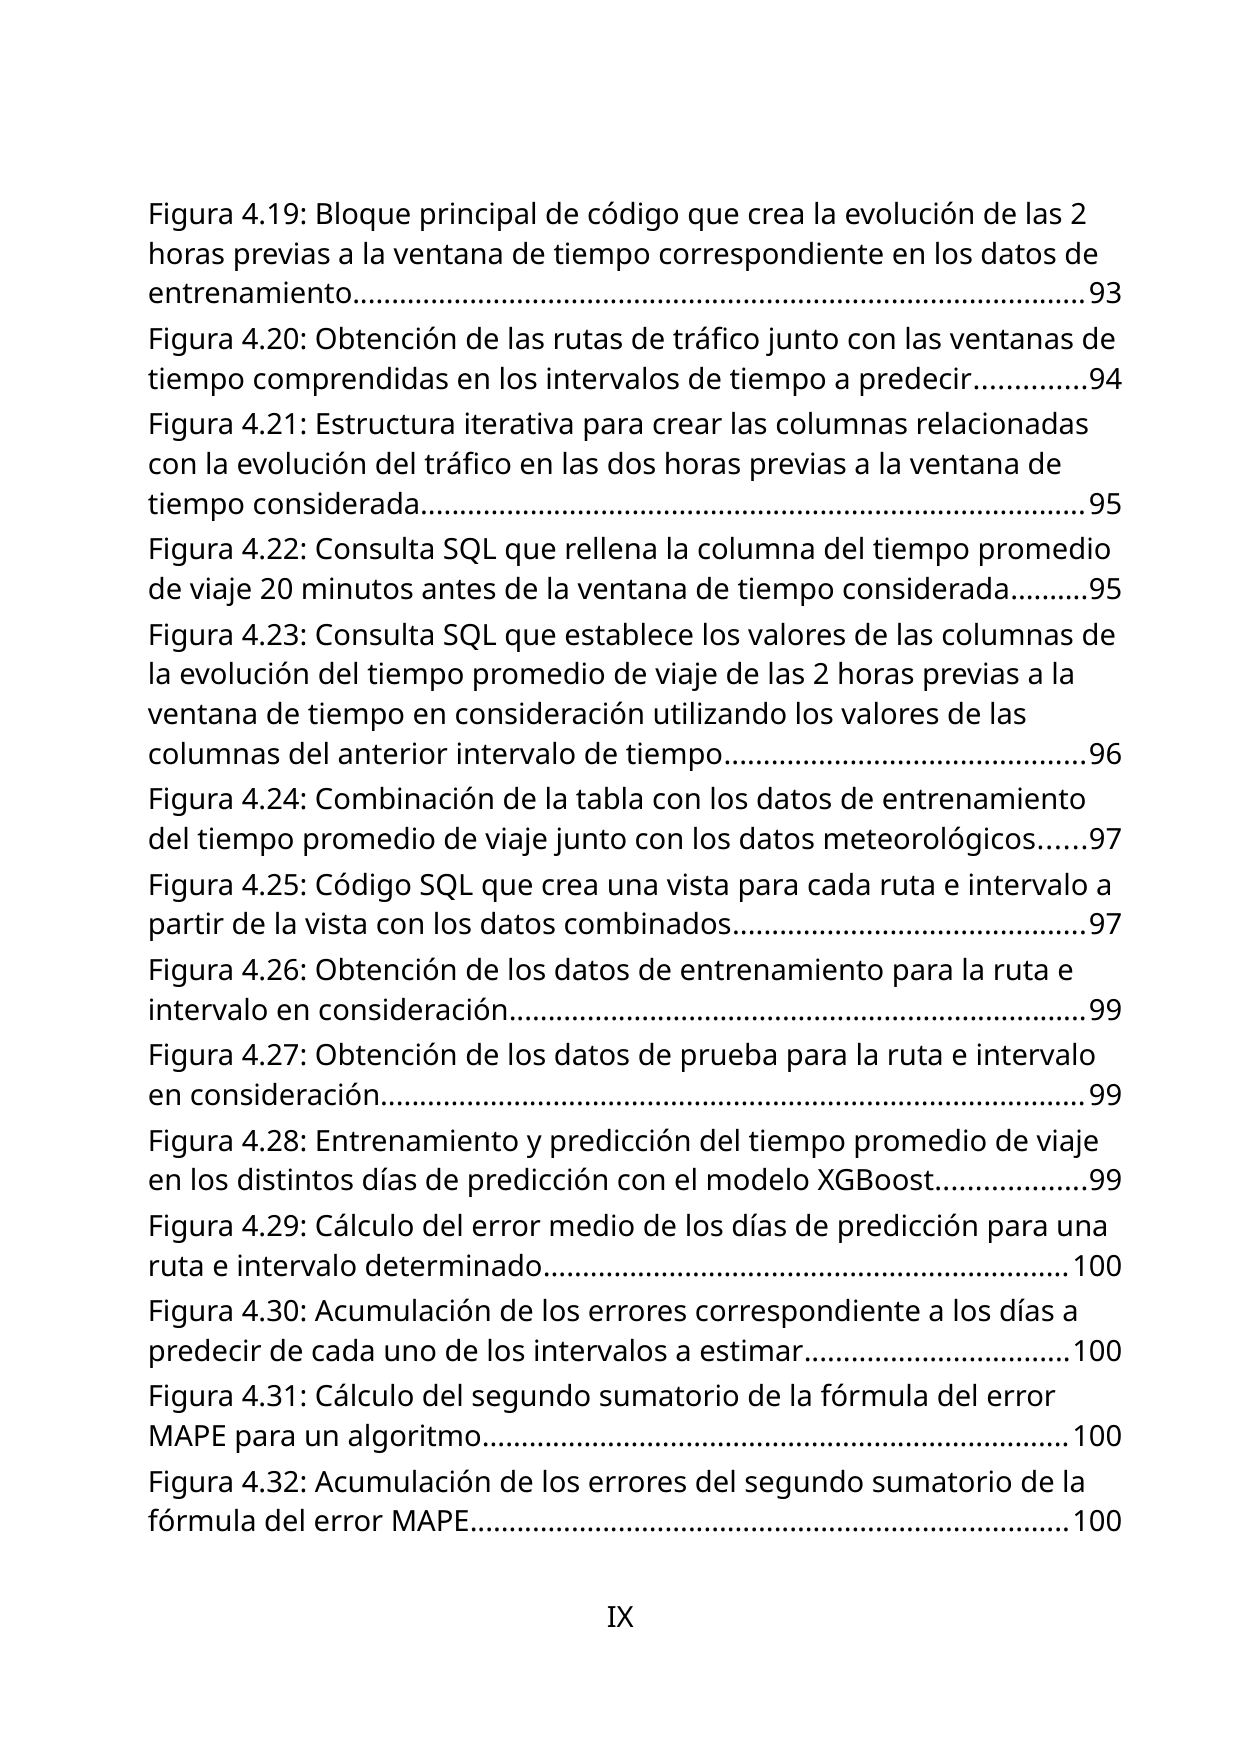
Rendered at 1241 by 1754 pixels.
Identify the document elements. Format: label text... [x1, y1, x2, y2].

text Figura 4.23: Consulta SQL que establece los valores de las columnas de la evolución del tiempo promedio de viaje de las 2 horas previas a la ventana de tiempo en consideración utilizando los valores de las columnas del anterior intervalo de tiempo 96 [148, 614, 1122, 773]
text Figura 4.19: Bloque principal de código que crea la evolución de las 2 horas previas a la ventana de tiempo correspondiente en los datos de entrenamiento 93 [148, 193, 1122, 312]
text Figura 4.22: Consulta SQL que rellena la columna del tiempo promedio de viaje 20 minutos antes de la ventana de tiempo considerada 95 [148, 528, 1122, 608]
text Figura 4.26: Obtención de los datos de entrenamiento para la ruta e intervalo en consideración 99 [148, 949, 1122, 1028]
text Figura 4.31: Cálculo del segundo sumatorio de la fórmula del error MAPE para un algoritmo 100 [148, 1376, 1122, 1455]
text Figura 4.29: Cálculo del error medio de los días de predicción para una ruta e intervalo determinado 100 [148, 1205, 1122, 1284]
text Figura 4.27: Obtención de los datos de prueba para la ruta e intervalo en consideración 99 [148, 1034, 1122, 1114]
text Figura 4.28: Entrenamiento y predicción del tiempo promedio de viaje en los distintos días de predicción con el modelo XGBoost 99 [148, 1120, 1122, 1199]
text Figura 4.32: Acumulación de los errores del segundo sumatorio de la fórmula del error MAPE 100 [148, 1461, 1122, 1540]
text Figura 4.30: Acumulación de los errores correspondiente a los días a predecir de cada uno de los intervalos a estimar 100 [148, 1290, 1122, 1370]
text Figura 4.20: Obtención de las rutas de tráfico junto con las ventanas de tiempo comprendidas en los intervalos de tiempo a predecir 94 [148, 318, 1122, 398]
text Figura 4.25: Código SQL que crea una vista para cada ruta e intervalo a partir de la vista con los datos combinados 97 [148, 864, 1122, 943]
text Figura 4.21: Estructura iterativa para crear las columnas relacionadas con la evolución del tráfico en las dos horas previas a la ventana de tiempo considerada 95 [148, 403, 1122, 523]
text Figura 4.24: Combinación de la tabla con los datos de entrenamiento del tiempo promedio de viaje junto con los datos meteorológicos 97 [148, 778, 1122, 858]
